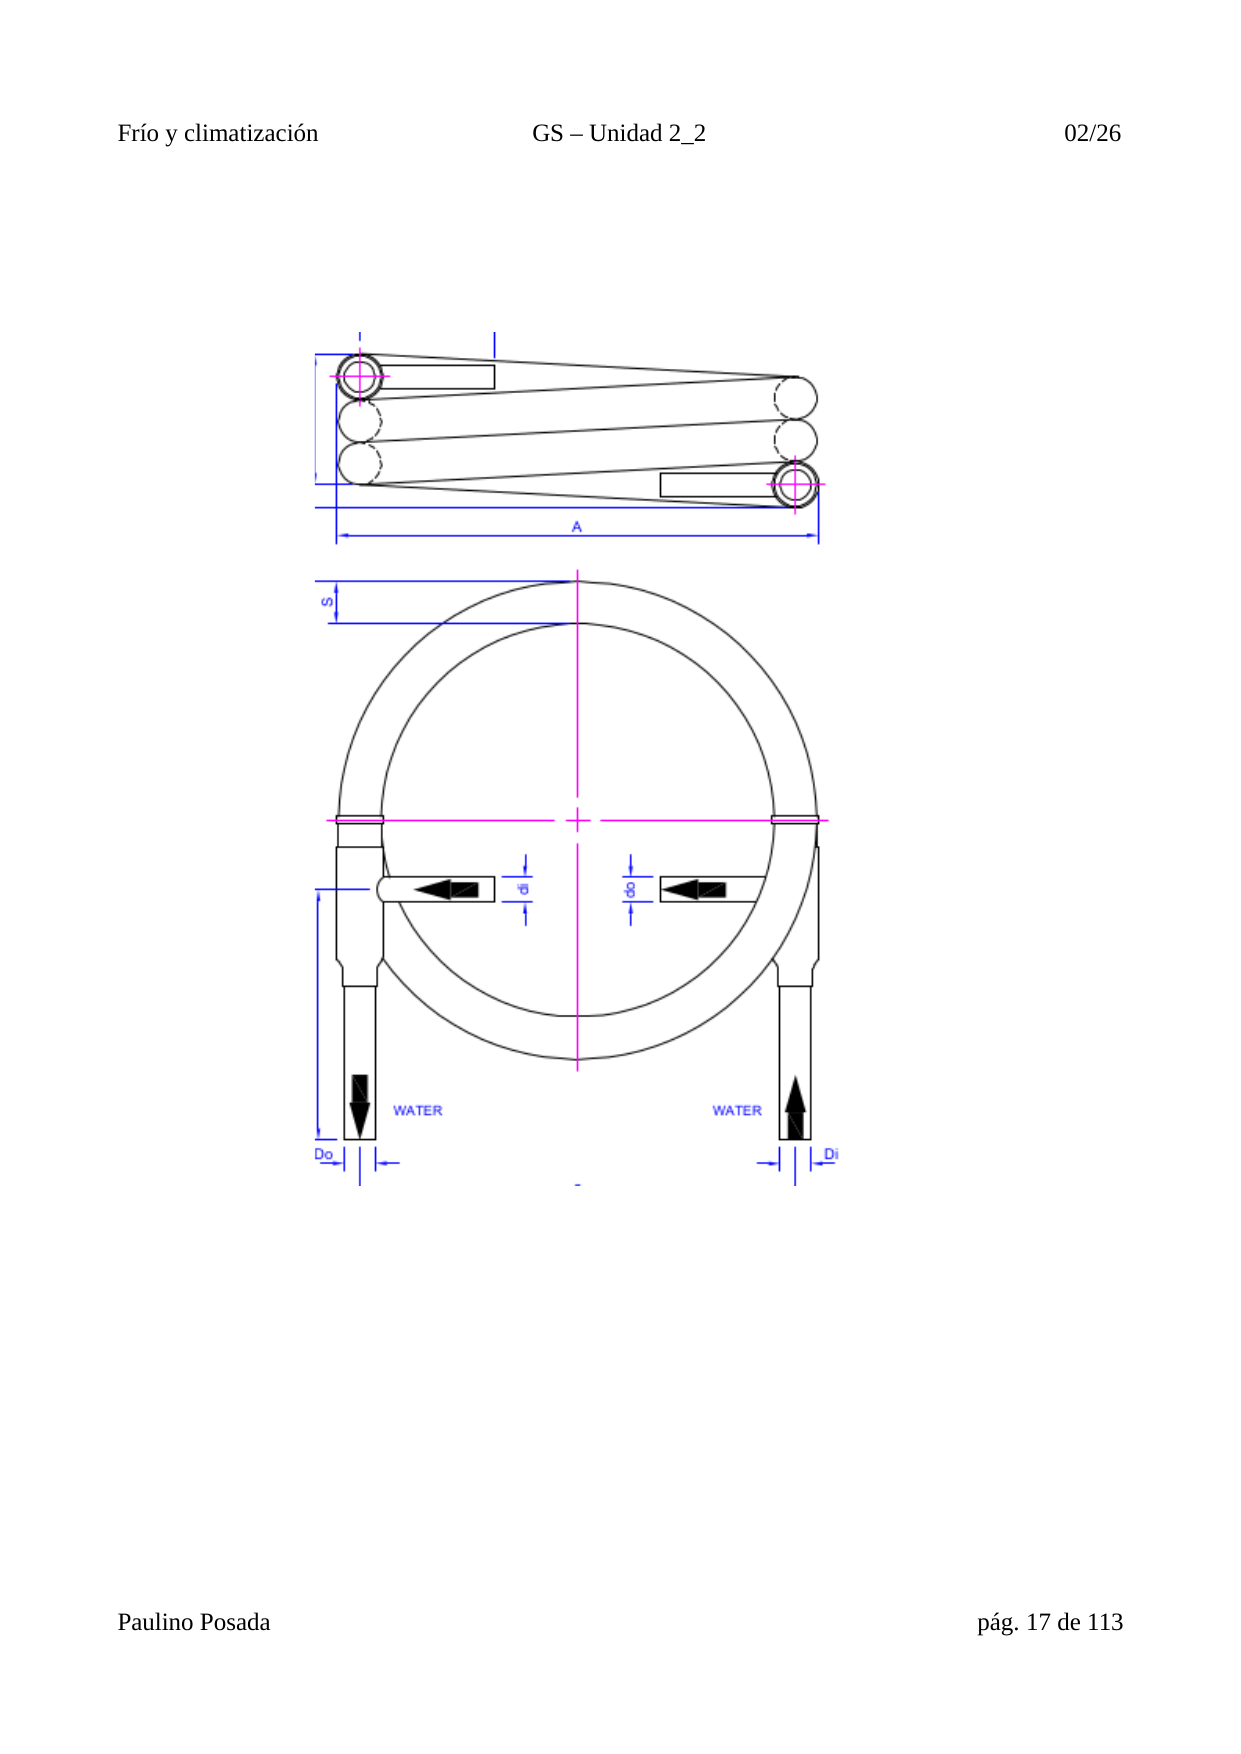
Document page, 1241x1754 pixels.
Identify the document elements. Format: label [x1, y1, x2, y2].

picture [314, 332, 851, 1186]
